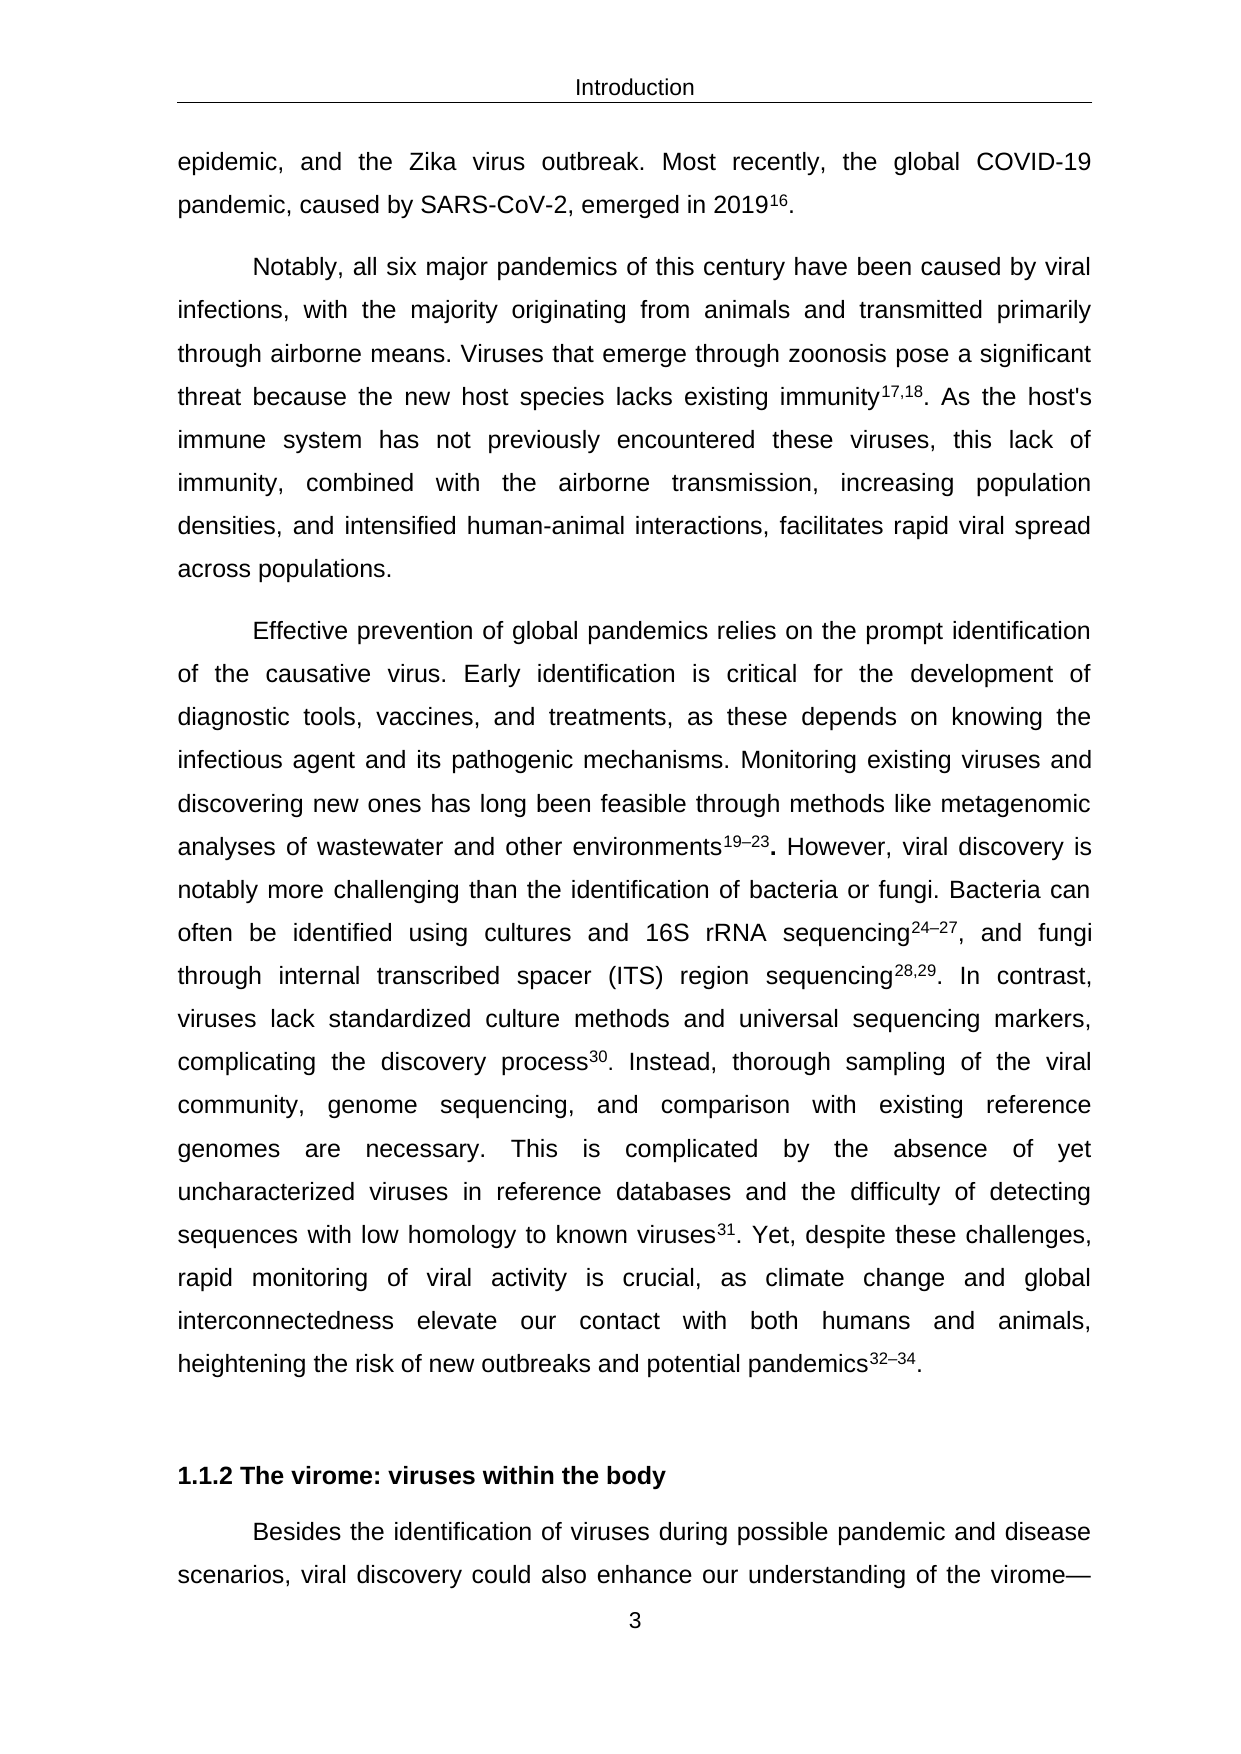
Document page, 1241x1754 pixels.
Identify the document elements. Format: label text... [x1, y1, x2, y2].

text Besides the identification of viruses during possible pandemic and disease scenarios, viral discovery could also enhance our understanding of the virome— [177, 1517, 1092, 1588]
subtitle 1.1.2 The virome: viruses within the body [177, 1461, 1092, 1490]
text Notably, all six major pandemics of this century have been caused by viral infections, with the majority originating from animals and transmitted primarily through airborne means. Viruses that emerge through zoonosis pose a significant threat because the new host species lacks existing immunity17,18. As the host's immune system has not previously encountered these viruses, this lack of immunity, combined with the airborne transmission, increasing population densities, and intensified human-animal interactions, facilitates rapid viral spread across populations. [177, 252, 1092, 583]
text Effective prevention of global pandemics relies on the prompt identification of the causative virus. Early identification is critical for the development of diagnostic tools, vaccines, and treatments, as these depends on knowing the infectious agent and its pathogenic mechanisms. Monitoring existing viruses and discovering new ones has long been feasible through methods like metagenomic analyses of wastewater and other environments19–23. However, viral discovery is notably more challenging than the identification of bacteria or fungi. Bacteria can often be identified using cultures and 16S rRNA sequencing24–27, and fungi through internal transcribed spacer (ITS) region sequencing28,29. In contrast, viruses lack standardized culture methods and universal sequencing markers, complicating the discovery process30. Instead, thorough sampling of the viral community, genome sequencing, and comparison with existing reference genomes are necessary. This is complicated by the absence of yet uncharacterized viruses in reference databases and the difficulty of detecting sequences with low homology to known viruses31. Yet, despite these challenges, rapid monitoring of viral activity is crucial, as climate change and global interconnectedness elevate our contact with both humans and animals, heightening the risk of new outbreaks and potential pandemics32–34. [177, 616, 1092, 1378]
text epidemic, and the Zika virus outbreak. Most recently, the global COVID-19 pandemic, caused by SARS-CoV-2, emerged in 201916. [177, 147, 1092, 219]
